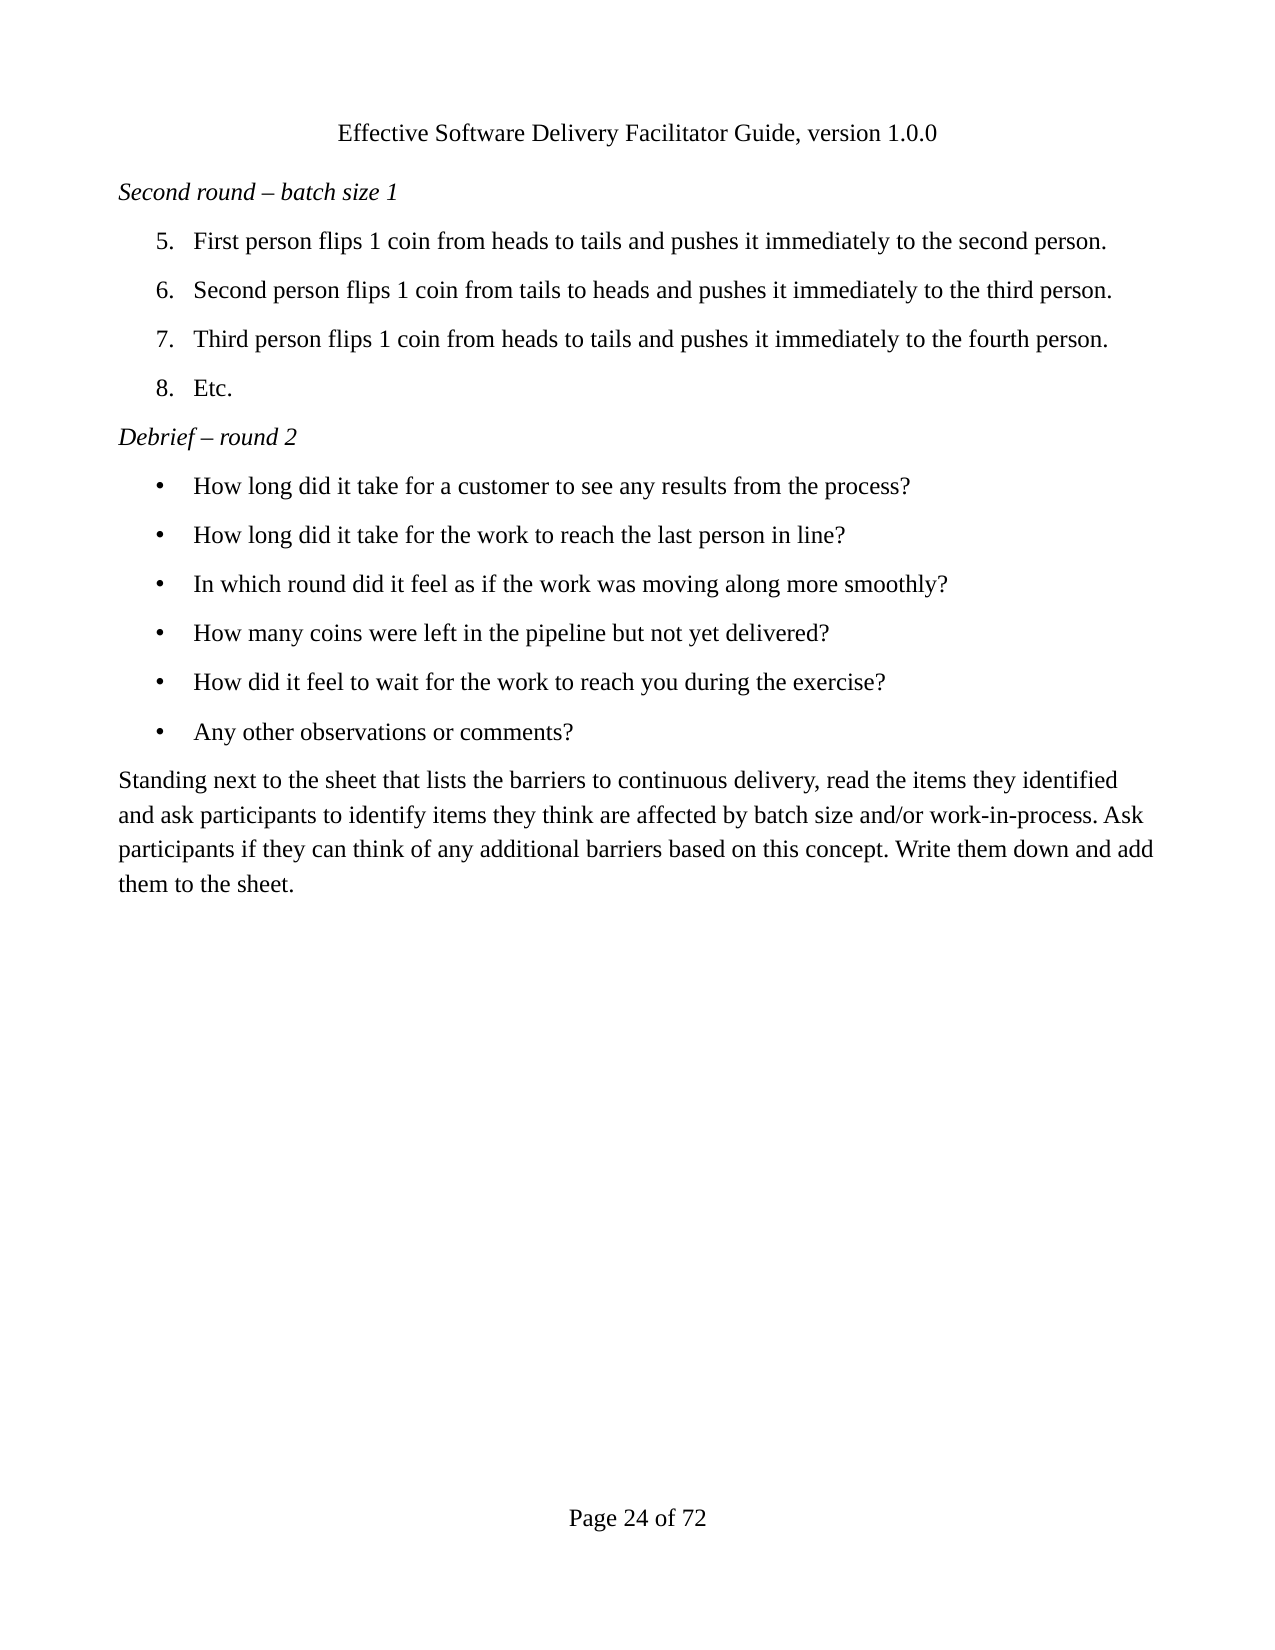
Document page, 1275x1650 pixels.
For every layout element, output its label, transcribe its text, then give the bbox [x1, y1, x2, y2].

list Any other observations or comments? [156, 717, 1157, 745]
list How many coins were left in the pipeline but not yet delivered? [156, 618, 1157, 647]
list Etc. [156, 373, 1157, 402]
list In which round did it feel as if the work was moving along more smoothly? [156, 569, 1157, 598]
list Third person flips 1 coin from heads to tails and pushes it immediately to the fourth person. [156, 324, 1157, 353]
text Standing next to the sheet that lists the barriers to continuous delivery, read the items they identified and ask participants to identify items they think are affected by batch size and/or work-in-process. Ask participants if they can think of any additional barriers based on this concept. Write them down and add them to the sheet. [118, 766, 1157, 898]
list How did it feel to wait for the work to reach you during the exercise? [156, 667, 1157, 696]
list How long did it take for a customer to see any results from the process? [156, 471, 1157, 500]
list First person flips 1 coin from heads to tails and pushes it immediately to the second person. [156, 226, 1157, 255]
list How long did it take for the work to reach the last person in line? [156, 520, 1157, 549]
text Debrief – round 2 [118, 422, 1157, 451]
text Second round – batch size 1 [118, 177, 1157, 206]
list Second person flips 1 coin from tails to heads and pushes it immediately to the third person. [156, 275, 1157, 304]
